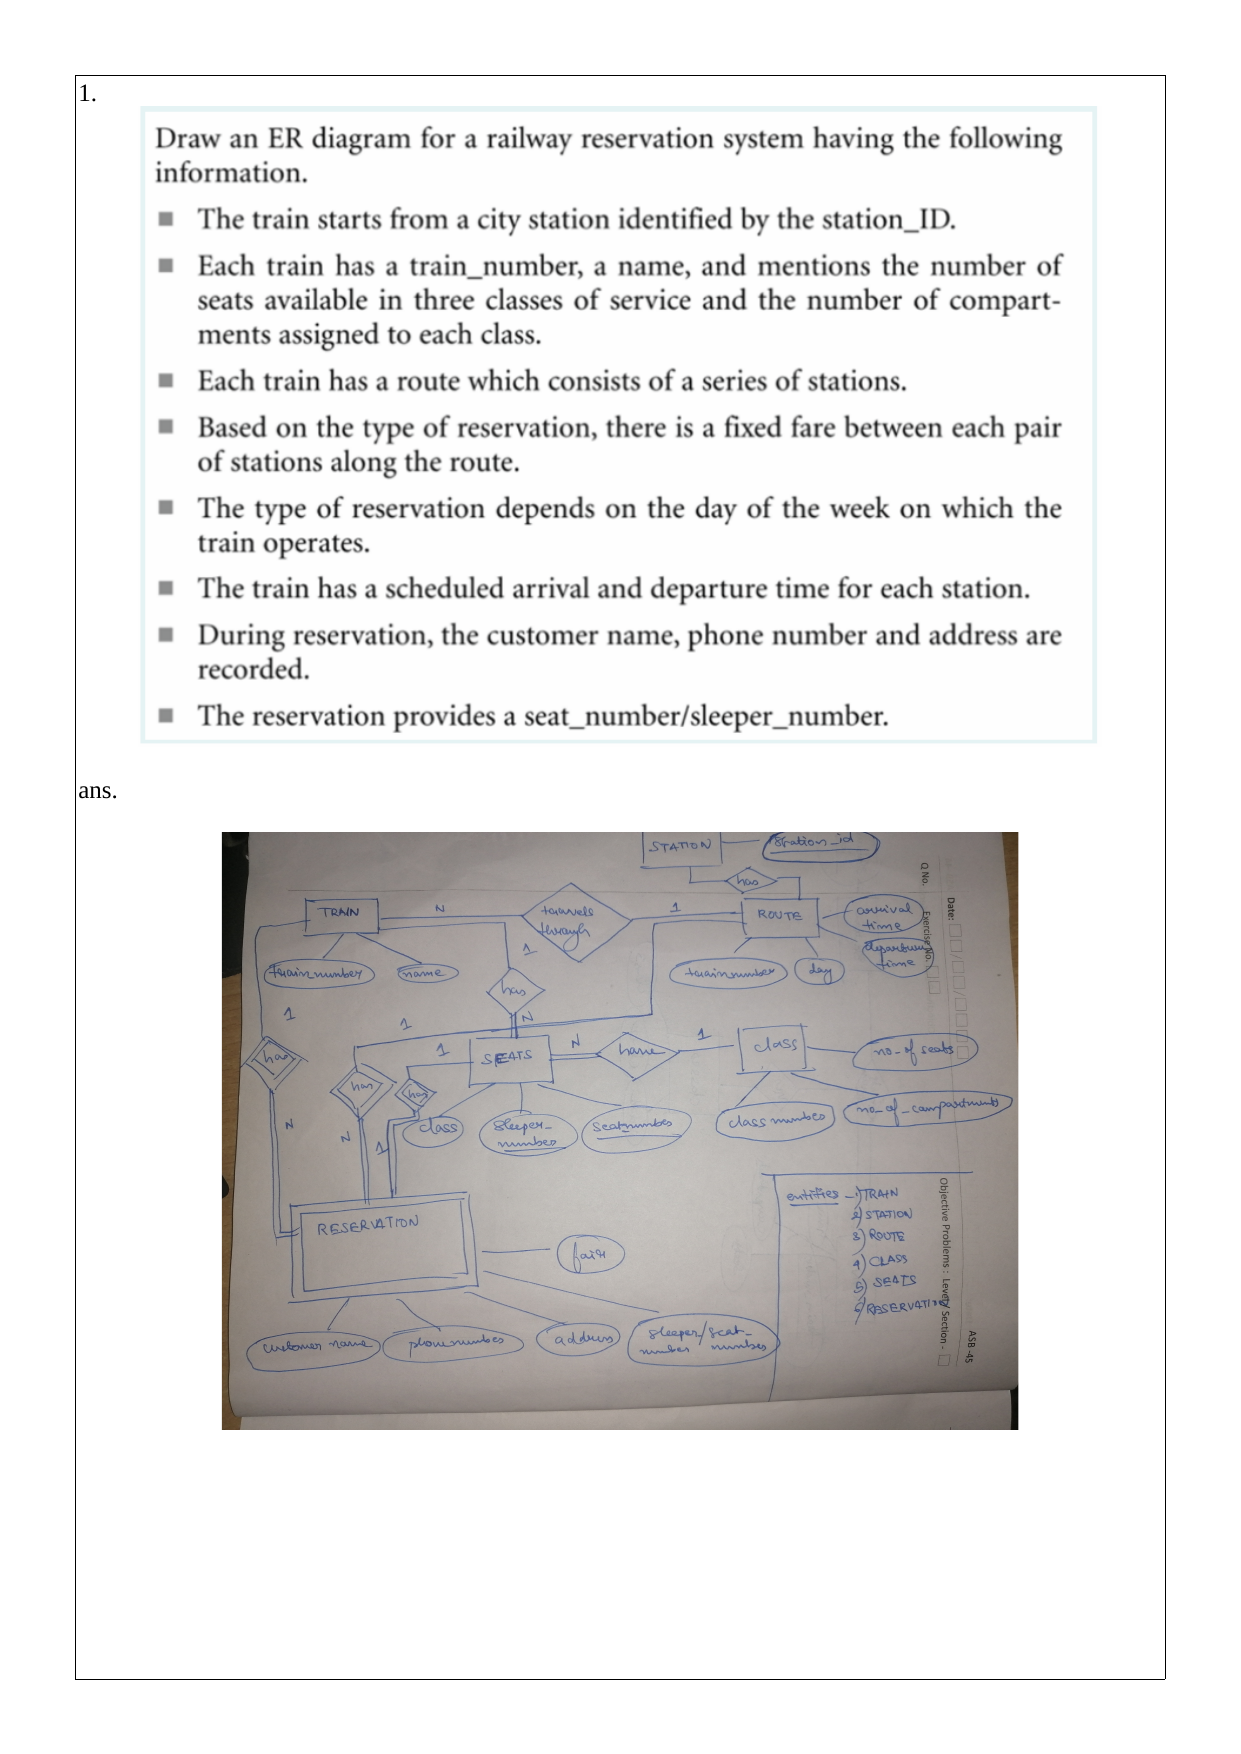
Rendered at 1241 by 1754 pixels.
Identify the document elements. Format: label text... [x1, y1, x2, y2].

text 1. [78, 78, 1162, 107]
picture [137, 106, 1103, 747]
text ans. [78, 775, 1162, 804]
picture [221, 832, 1019, 1430]
